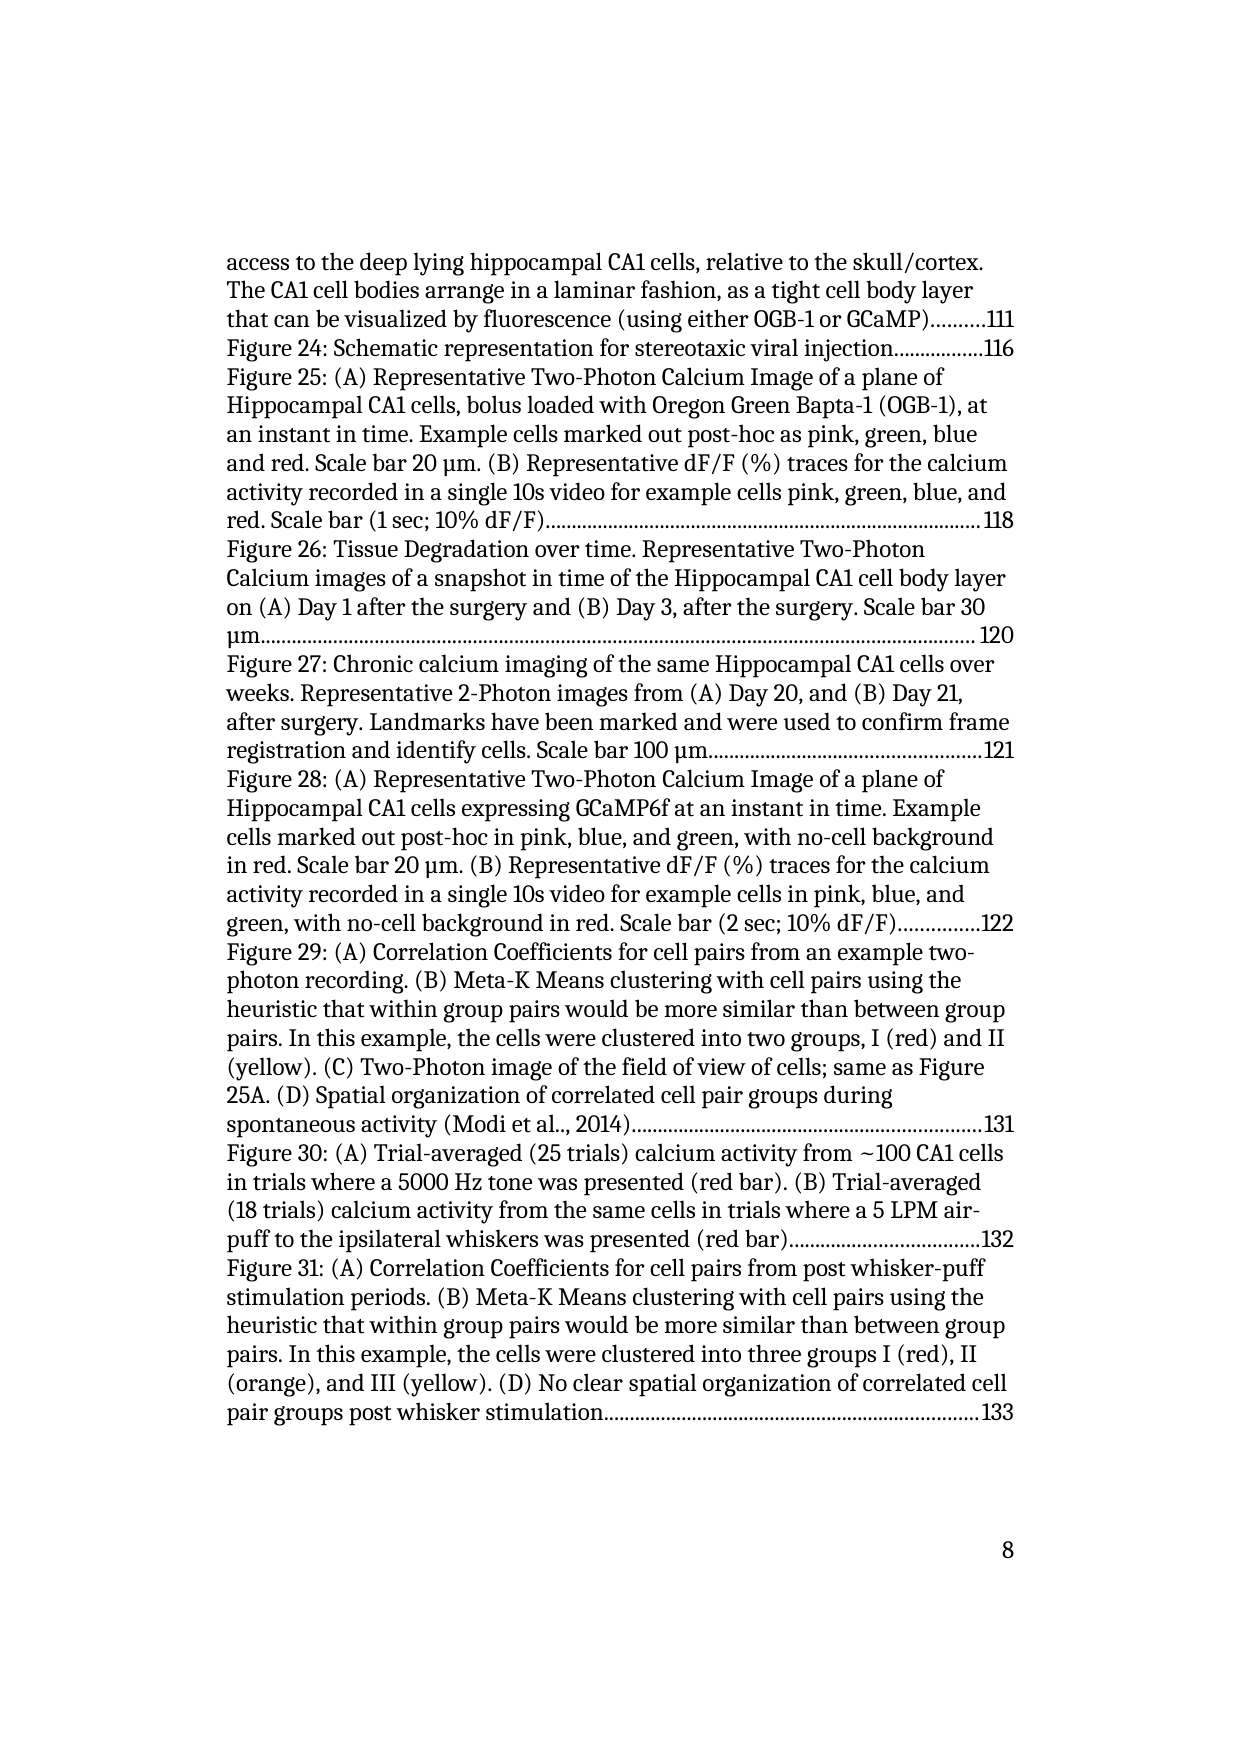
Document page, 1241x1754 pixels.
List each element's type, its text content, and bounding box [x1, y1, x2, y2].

text Figure 30: (A) Trial-averaged (25 trials) calcium activity from ~100 CA1 cells in trials where a 5000 Hz tone was presented (red bar). (B) Trial-averaged (18 trials) calcium activity from the same cells in trials where a 5 LPM air-puff to the ipsilateral whiskers was presented (red bar). 132 [226, 1139, 1014, 1254]
text Figure 29: (A) Correlation Coefficients for cell pairs from an example two-photon recording. (B) Meta-K Means clustering with cell pairs using the heuristic that within group pairs would be more similar than between group pairs. In this example, the cells were clustered into two groups, I (red) and II (yellow). (C) Two-Photon image of the field of view of cells; same as Figure 25A. (D) Spatial organization of correlated cell pair groups during spontaneous activity (Modi et al.., 2014). 131 [226, 938, 1014, 1139]
text Figure 27: Chronic calcium imaging of the same Hippocampal CA1 cells over weeks. Representative 2-Photon images from (A) Day 20, and (B) Day 21, after surgery. Landmarks have been marked and were used to confirm frame registration and identify cells. Scale bar 100 µm. 121 [226, 650, 1014, 765]
text Figure 31: (A) Correlation Coefficients for cell pairs from post whisker-puff stimulation periods. (B) Meta-K Means clustering with cell pairs using the heuristic that within group pairs would be more similar than between group pairs. In this example, the cells were clustered into three groups I (red), II (orange), and III (yellow). (D) No clear spatial organization of correlated cell pair groups post whisker stimulation 133 [226, 1254, 1014, 1426]
text Figure 24: Schematic representation for stereotaxic viral injection. 116 [226, 334, 1014, 363]
text Figure 25: (A) Representative Two-Photon Calcium Image of a plane of Hippocampal CA1 cells, bolus loaded with Oregon Green Bapta-1 (OGB-1), at an instant in time. Example cells marked out post-hoc as pink, green, blue and red. Scale bar 20 µm. (B) Representative dF/F (%) traces for the calcium activity recorded in a single 10s video for example cells pink, green, blue, and red. Scale bar (1 sec; 10% dF/F). 118 [226, 363, 1014, 535]
text Figure 26: Tissue Degradation over time. Representative Two-Photon Calcium images of a snapshot in time of the Hippocampal CA1 cell body layer on (A) Day 1 after the surgery and (B) Day 3, after the surgery. Scale bar 30 µm. 120 [226, 535, 1014, 650]
text Figure 28: (A) Representative Two-Photon Calcium Image of a plane of Hippocampal CA1 cells expressing GCaMP6f at an instant in time. Example cells marked out post-hoc in pink, blue, and green, with no-cell background in red. Scale bar 20 µm. (B) Representative dF/F (%) traces for the calcium activity recorded in a single 10s video for example cells in pink, blue, and green, with no-cell background in red. Scale bar (2 sec; 10% dF/F). 122 [226, 765, 1014, 938]
text access to the deep lying hippocampal CA1 cells, relative to the skull/cortex. The CA1 cell bodies arrange in a laminar fashion, as a tight cell body layer that can be visualized by fluorescence (using either OGB-1 or GCaMP). 111 [226, 248, 1014, 334]
